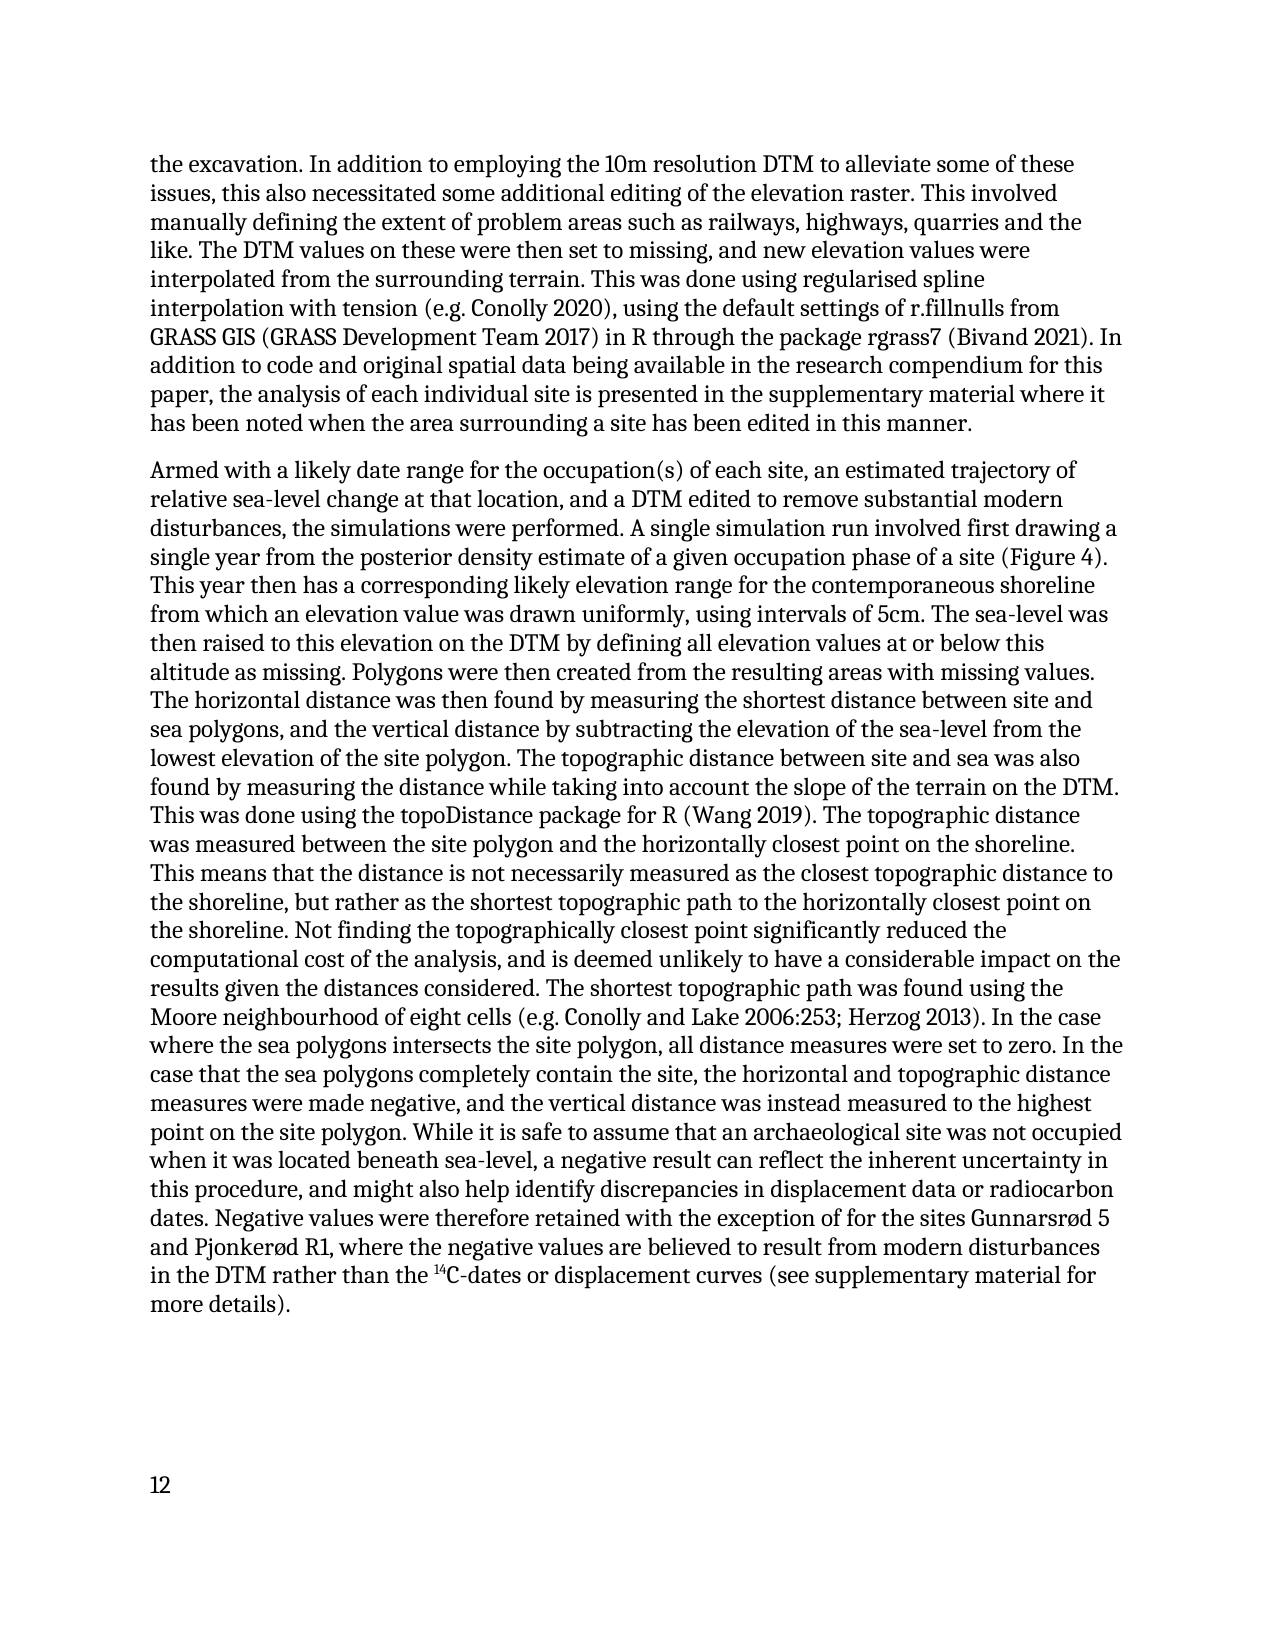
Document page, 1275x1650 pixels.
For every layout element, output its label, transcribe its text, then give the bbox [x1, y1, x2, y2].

text the excavation. In addition to employing the 10m resolution DTM to alleviate some of these issues, this also necessitated some additional editing of the elevation raster. This involved manually defining the extent of problem areas such as railways, highways, quarries and the like. The DTM values on these were then set to missing, and new elevation values were interpolated from the surrounding terrain. This was done using regularised spline interpolation with tension (e.g. Conolly 2020), using the default settings of r.fillnulls from GRASS GIS (GRASS Development Team 2017) in R through the package rgrass7 (Bivand 2021). In addition to code and original spatial data being available in the research compendium for this paper, the analysis of each individual site is presented in the supplementary material where it has been noted when the area surrounding a site has been edited in this manner. [150, 150, 1125, 437]
text Armed with a likely date range for the occupation(s) of each site, an estimated trajectory of relative sea-level change at that location, and a DTM edited to remove substantial modern disturbances, the simulations were performed. A single simulation run involved first drawing a single year from the posterior density estimate of a given occupation phase of a site (Figure 4). This year then has a corresponding likely elevation range for the contemporaneous shoreline from which an elevation value was drawn uniformly, using intervals of 5cm. The sea-level was then raised to this elevation on the DTM by defining all elevation values at or below this altitude as missing. Polygons were then created from the resulting areas with missing values. The horizontal distance was then found by measuring the shortest distance between site and sea polygons, and the vertical distance by subtracting the elevation of the sea-level from the lowest elevation of the site polygon. The topographic distance between site and sea was also found by measuring the distance while taking into account the slope of the terrain on the DTM. This was done using the topoDistance package for R (Wang 2019). The topographic distance was measured between the site polygon and the horizontally closest point on the shoreline. This means that the distance is not necessarily measured as the closest topographic distance to the shoreline, but rather as the shortest topographic path to the horizontally closest point on the shoreline. Not finding the topographically closest point significantly reduced the computational cost of the analysis, and is deemed unlikely to have a considerable impact on the results given the distances considered. The shortest topographic path was found using the Moore neighbourhood of eight cells (e.g. Conolly and Lake 2006:253; Herzog 2013). In the case where the sea polygons intersects the site polygon, all distance measures were set to zero. In the case that the sea polygons completely contain the site, the horizontal and topographic distance measures were made negative, and the vertical distance was instead measured to the highest point on the site polygon. While it is safe to assume that an archaeological site was not occupied when it was located beneath sea-level, a negative result can reflect the inherent uncertainty in this procedure, and might also help identify discrepancies in displacement data or radiocarbon dates. Negative values were therefore retained with the exception of for the sites Gunnarsrød 5 and Pjonkerød R1, where the negative values are believed to result from modern disturbances in the DTM rather than the 14C-dates or displacement curves (see supplementary material for more details). [150, 456, 1125, 1319]
